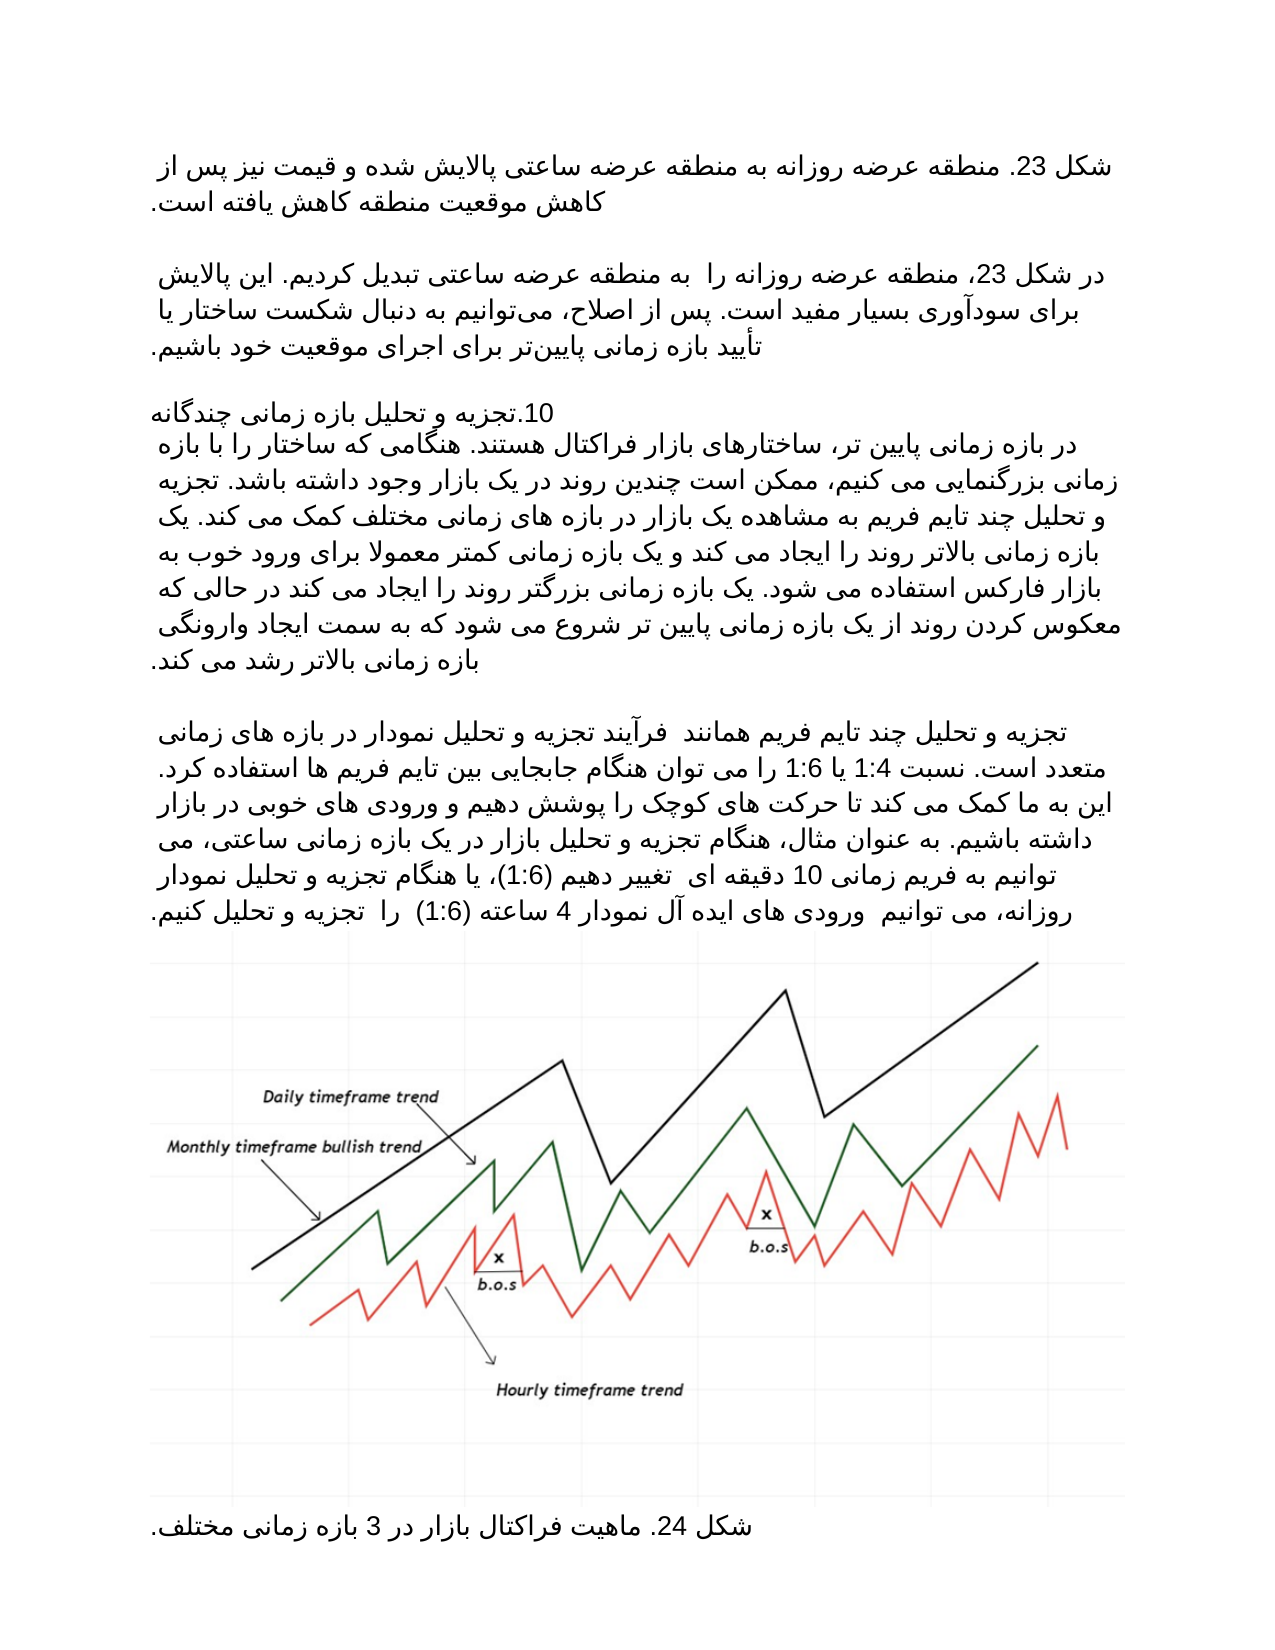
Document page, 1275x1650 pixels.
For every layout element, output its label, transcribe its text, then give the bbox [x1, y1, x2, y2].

text شکل 24. ماهیت فراکتال بازار در 3 بازه زمانی مختلف. [150, 1510, 1125, 1541]
text در شکل 23، منطقه عرضه روزانه را به منطقه عرضه ساعتی تبدیل کردیم. این پالایش برای سودآوری بسیار مفید است. پس از اصلاح، می‌توانیم به دنبال شکست ساختار یا تأیید بازه زمانی پایین‌تر برای اجرای موقعیت خود باشیم. [150, 258, 1125, 361]
title 10.تجزیه و تحلیل بازه زمانی چندگانه [150, 397, 1125, 428]
text در بازه زمانی پایین تر، ساختارهای بازار فراکتال هستند. هنگامی که ساختار را با بازه زمانی بزرگنمایی می کنیم، ممکن است چندین روند در یک بازار وجود داشته باشد. تجزیه و تحلیل چند تایم فریم به مشاهده یک بازار در بازه های زمانی مختلف کمک می کند. یک بازه زمانی بالاتر روند را ایجاد می کند و یک بازه زمانی کمتر معمولا برای ورود خوب به بازار فارکس استفاده می شود. یک بازه زمانی بزرگتر روند را ایجاد می کند در حالی که معکوس کردن روند از یک بازه زمانی پایین تر شروع می شود که به سمت ایجاد وارونگی بازه زمانی بالاتر رشد می کند. [150, 428, 1125, 675]
text شکل 23. منطقه عرضه روزانه به منطقه عرضه ساعتی پالایش شده و قیمت نیز پس از کاهش موقعیت منطقه کاهش یافته است. [150, 150, 1125, 217]
text تجزیه و تحلیل چند تایم فریم همانند فرآیند تجزیه و تحلیل نمودار در بازه های زمانی متعدد است. نسبت 1:4 یا 1:6 را می توان هنگام جابجایی بین تایم فریم ها استفاده کرد. این به ما کمک می کند تا حرکت های کوچک را پوشش دهیم و ورودی های خوبی در بازار داشته باشیم. به عنوان مثال، هنگام تجزیه و تحلیل بازار در یک بازه زمانی ساعتی، می توانیم به فریم زمانی 10 دقیقه ای تغییر دهیم (1:6)، یا هنگام تجزیه و تحلیل نمودار روزانه، می توانیم ورودی های ایده آل نمودار 4 ساعته (1:6) را تجزیه و تحلیل کنیم. [150, 716, 1125, 927]
